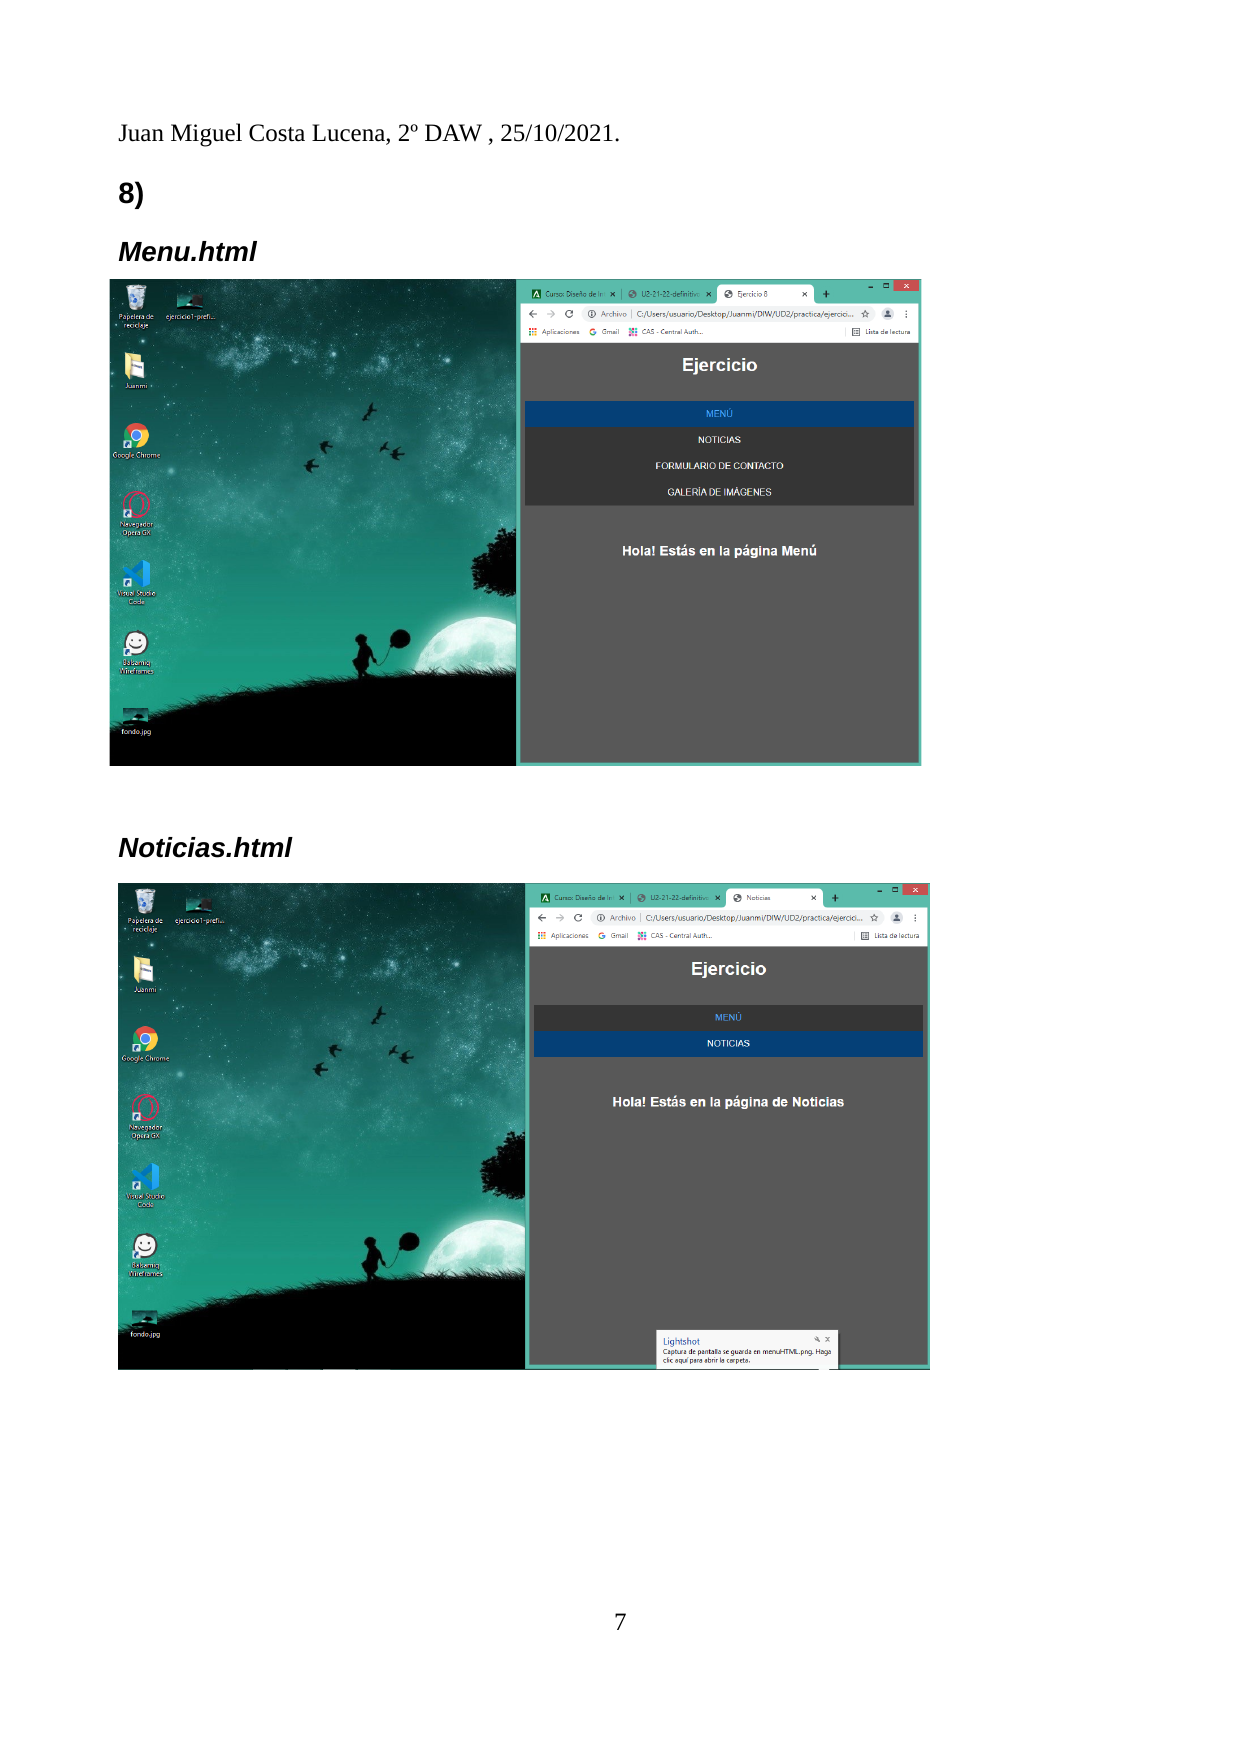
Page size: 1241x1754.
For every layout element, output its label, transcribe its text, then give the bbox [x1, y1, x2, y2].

subtitle Noticias.html [118, 832, 1122, 863]
picture [118, 883, 930, 1370]
picture [109, 279, 922, 766]
subtitle Menu.html [118, 235, 1122, 267]
subtitle 8) [118, 176, 1122, 210]
